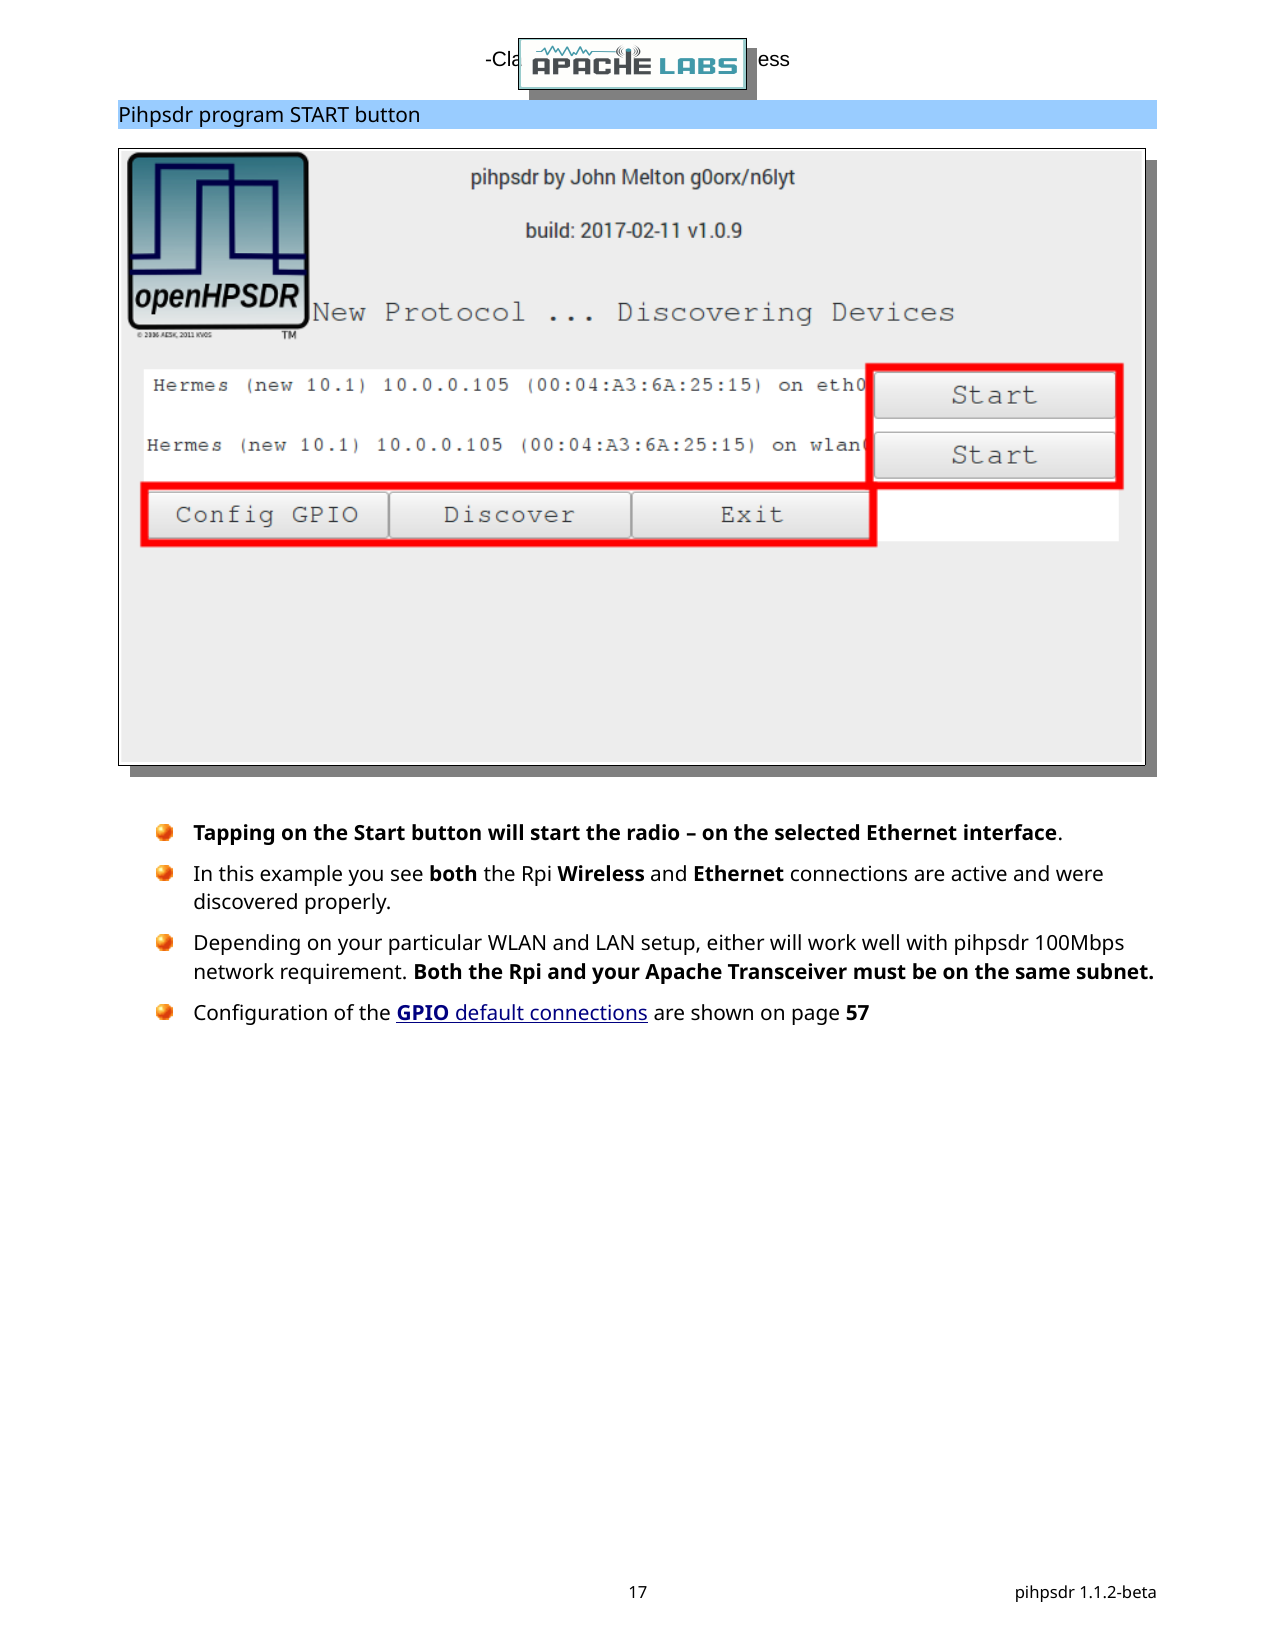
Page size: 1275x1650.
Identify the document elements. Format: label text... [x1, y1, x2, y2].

picture [156, 865, 173, 881]
list Tapping on the Start button will start the radio – on the selected Ethernet interface. [156, 818, 1157, 846]
picture [521, 40, 744, 87]
picture [156, 934, 173, 951]
list Depending on your particular WLAN and LAN setup, either will work well with pihpsdr 100Mbps network requirement. Both the Rpi and your Apache Transceiver must be on the same subnet. [156, 928, 1157, 985]
picture [121, 151, 1142, 762]
subtitle Pihpsdr program START button [118, 100, 1157, 129]
picture [156, 824, 173, 841]
picture [156, 1004, 173, 1020]
list In this example you see both the Rpi Wireless and Ethernet connections are active and were discovered properly. [156, 859, 1157, 916]
list Configuration of the GPIO default connections are shown on page 57 [156, 998, 1157, 1026]
